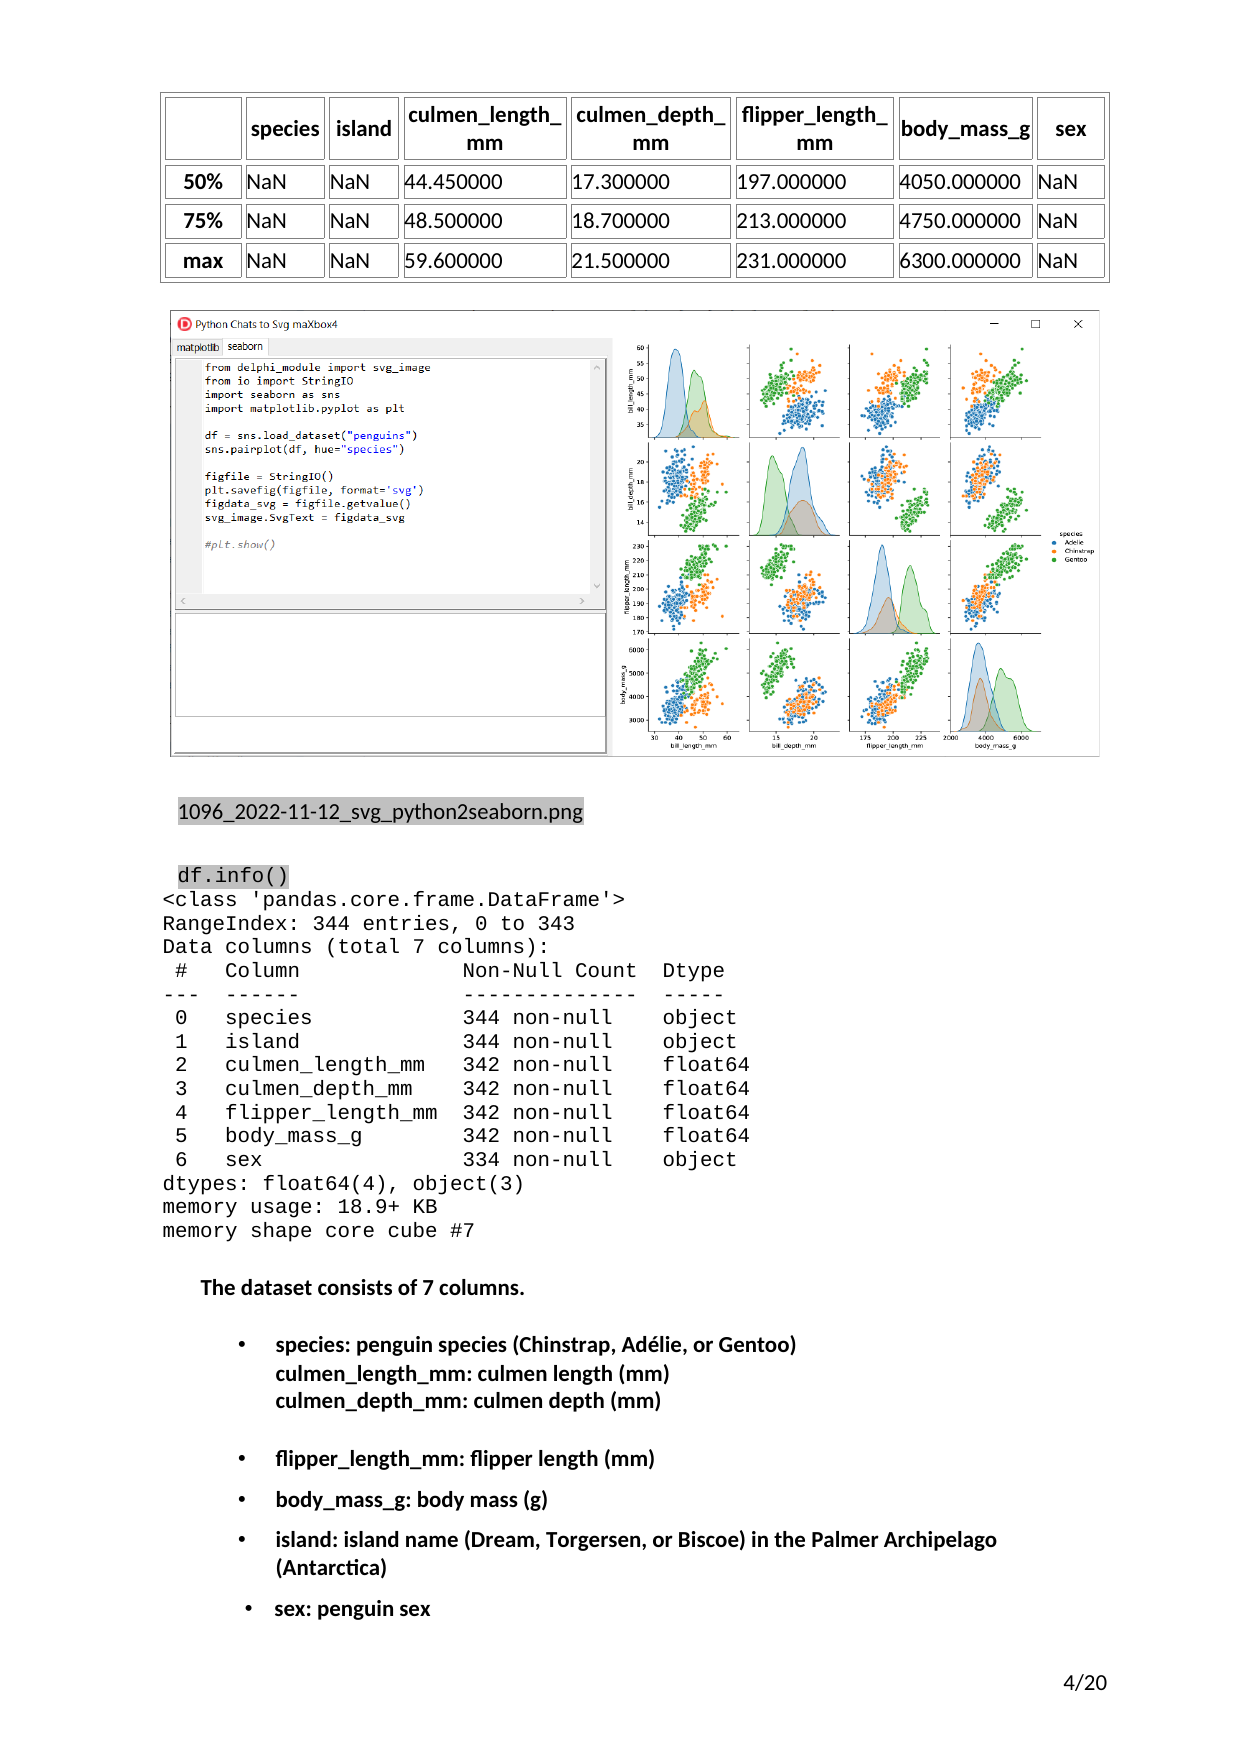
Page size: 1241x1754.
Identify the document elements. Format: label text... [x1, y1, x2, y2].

table_cell 50% [163, 159, 243, 198]
table_cell 6300.000000 [896, 238, 1034, 277]
table_cell max [163, 238, 243, 277]
table_cell NaN [327, 198, 401, 238]
text Data columns (total 7 columns): [162, 936, 1107, 960]
table_cell 18.700000 [568, 198, 733, 238]
table_header [166, 98, 241, 159]
table_cell NaN [1035, 238, 1107, 277]
text # Column Non-Null Count Dtype [162, 960, 1107, 983]
list flipper_length_mm: flipper length (mm) [238, 1444, 1107, 1472]
table_cell 197.000000 [733, 159, 896, 198]
table_cell NaN [243, 159, 327, 198]
picture [170, 310, 1100, 757]
table_cell 4050.000000 [896, 159, 1034, 198]
list island: island name (Dream, Torgersen, or Biscoe) in the Palmer Archipelago (Antarctica) [238, 1525, 1107, 1581]
table_header [163, 93, 243, 159]
text dtypes: float64(4), object(3) [162, 1173, 1107, 1196]
table_cell NaN [243, 198, 327, 238]
list sex: penguin sex [244, 1594, 1107, 1622]
table_cell NaN [327, 238, 401, 277]
text 4 flipper_length_mm 342 non-null float64 [162, 1102, 1107, 1125]
table_cell NaN [1035, 159, 1107, 198]
text 5 body_mass_g 342 non-null float64 [162, 1125, 1107, 1149]
text 0 species 344 non-null object [162, 1007, 1107, 1031]
table_cell NaN [1035, 198, 1107, 238]
table_cell 48.500000 [401, 198, 568, 238]
table_header culmen_depth_mm [568, 93, 733, 159]
table_cell 59.600000 [401, 238, 568, 277]
text 1096_2022-11-12_svg_python2seaborn.png [177, 797, 1107, 825]
table_cell 21.500000 [568, 238, 733, 277]
table_cell NaN [243, 238, 327, 277]
table_header sex [1035, 93, 1107, 159]
table_cell NaN [327, 159, 401, 198]
table_header species [243, 93, 327, 159]
table_header body_mass_g [896, 93, 1034, 159]
text memory usage: 18.9+ KB memory shape core cube #7 [162, 1196, 1107, 1244]
text 3 culmen_depth_mm 342 non-null float64 [162, 1078, 1107, 1102]
table_cell 231.000000 [733, 238, 896, 277]
text RangeIndex: 344 entries, 0 to 343 [162, 913, 1107, 936]
text The dataset consists of 7 columns. [200, 1273, 1107, 1301]
text <class 'pandas.core.frame.DataFrame'> [162, 889, 1107, 913]
table_cell 75% [163, 198, 243, 238]
text 6 sex 334 non-null object [162, 1149, 1107, 1173]
table_cell 4750.000000 [896, 198, 1034, 238]
table_header flipper_length_mm [733, 93, 896, 159]
table_header culmen_length_mm [401, 93, 568, 159]
table_cell 213.000000 [733, 198, 896, 238]
text df.info() [177, 865, 1107, 889]
table_cell 17.300000 [568, 159, 733, 198]
text 1 island 344 non-null object [162, 1031, 1107, 1054]
text --- ------ -------------- ----- [162, 983, 1107, 1007]
list body_mass_g: body mass (g) [238, 1485, 1107, 1513]
table_cell 44.450000 [401, 159, 568, 198]
table_header island [327, 93, 401, 159]
text 2 culmen_length_mm 342 non-null float64 [162, 1054, 1107, 1078]
list species: penguin species (Chinstrap, Adélie, or Gentoo) culmen_length_mm: culmen length (mm) culmen_depth_mm: culmen depth (mm) [238, 1331, 1107, 1415]
